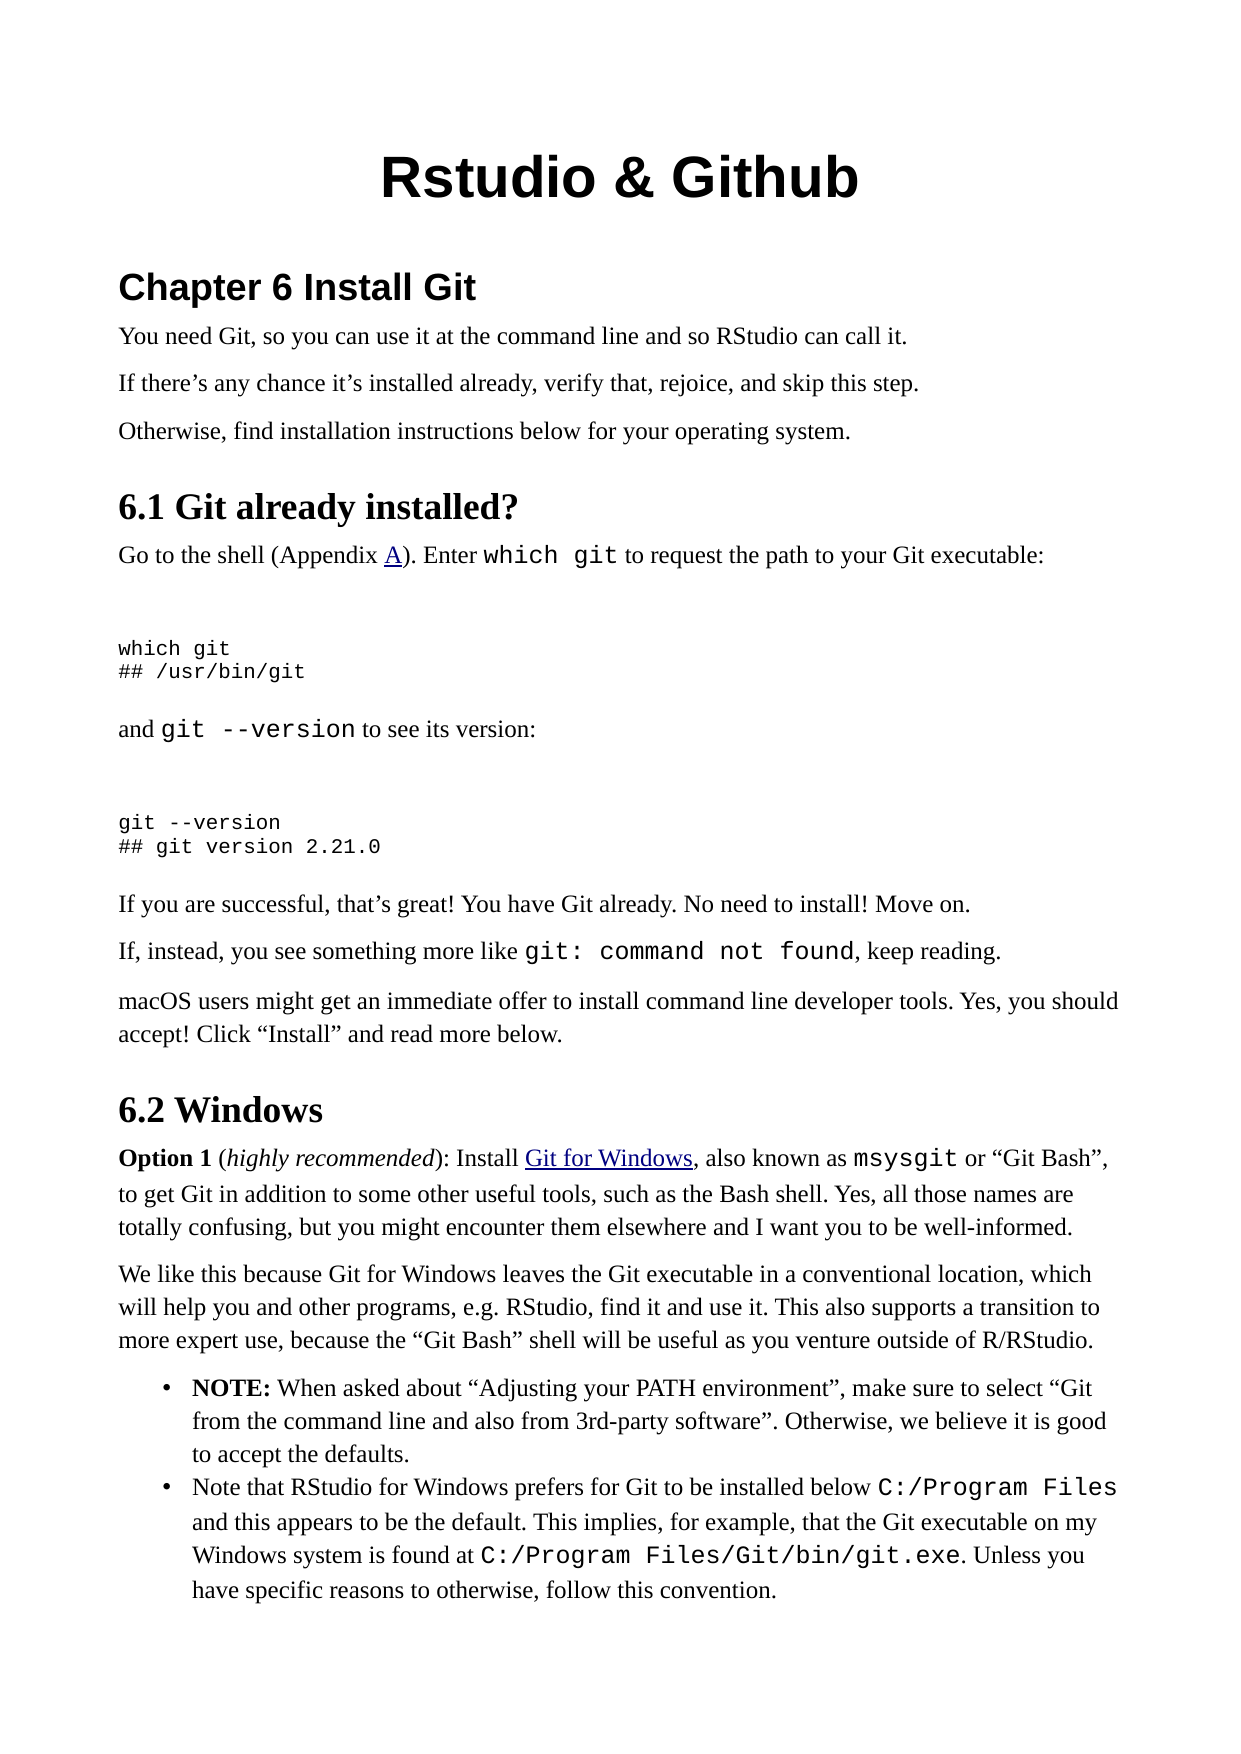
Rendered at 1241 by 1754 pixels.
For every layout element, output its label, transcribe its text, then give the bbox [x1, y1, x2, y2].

subtitle Chapter 6 Install Git [118, 265, 1122, 308]
text We like this because Git for Windows leaves the Git executable in a conventional location, which will help you and other programs, e.g. RStudio, find it and use it. This also supports a transition to more expert use, because the “Git Bash” shell will be useful as you venture outside of R/RStudio. [118, 1259, 1122, 1354]
text macOS users might get an immediate offer to install command line developer tools. Yes, you should accept! Click “Install” and read more below. [118, 986, 1122, 1048]
subtitle 6.1 Git already installed? [118, 484, 1122, 528]
text If there’s any chance it’s installed already, verify that, rejoice, and skip this step. [118, 368, 1122, 397]
text git --version [118, 812, 1122, 836]
text ## /usr/bin/git [118, 661, 1122, 685]
text ## git version 2.21.0 [118, 836, 1122, 859]
text You need Git, so you can use it at the command line and so RStudio can call it. [118, 321, 1122, 349]
text If, instead, you see something more like git: command not found, keep reading. [118, 936, 1122, 967]
list NOTE: When asked about “Adjusting your PATH environment”, make sure to select “Git from the command line and also from 3rd-party software”. Otherwise, we believe it is good to accept the defaults. [162, 1373, 1122, 1468]
text If you are successful, that’s great! You have Git already. No need to install! Move on. [118, 889, 1122, 918]
text which git [118, 638, 1122, 661]
text Otherwise, find installation instructions below for your operating system. [118, 416, 1122, 445]
text and git --version to see its version: [118, 714, 1122, 745]
text Option 1 (highly recommended): Install Git for Windows, also known as msysgit or “Git Bash”, to get Git in addition to some other useful tools, such as the Bash shell. Yes, all those names are totally confusing, but you might encounter them elsewhere and I want you to be well-informed. [118, 1143, 1122, 1240]
text Go to the shell (Appendix A). Enter which git to request the path to your Git executable: [118, 540, 1122, 571]
subtitle 6.2 Windows [118, 1088, 1122, 1131]
list Note that RStudio for Windows prefers for Git to be installed below C:/Program Files and this appears to be the default. This implies, for example, that the Git executable on my Windows system is found at C:/Program Files/Git/bin/git.exe. Unless you have specific reasons to otherwise, follow this convention. [162, 1472, 1122, 1604]
